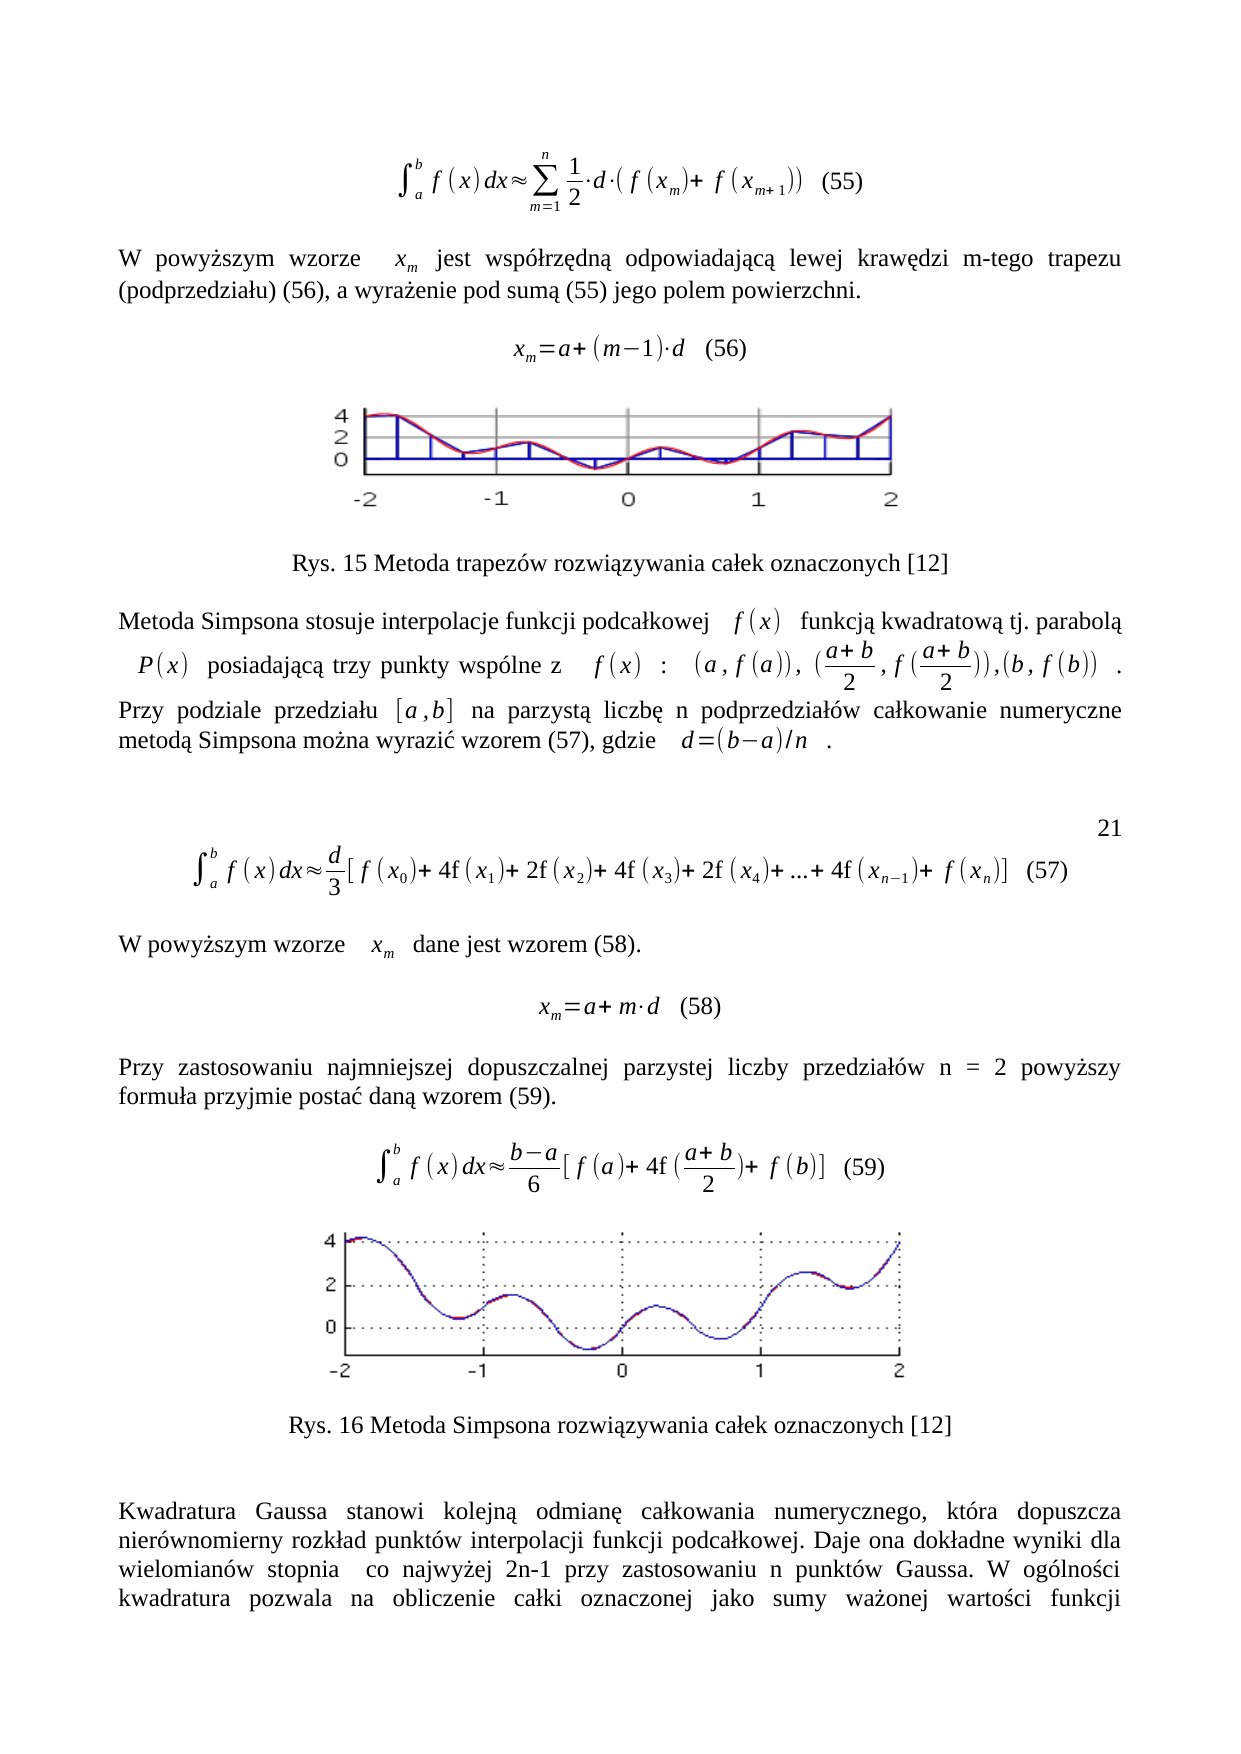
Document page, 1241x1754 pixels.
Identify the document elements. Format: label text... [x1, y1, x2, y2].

picture [312, 394, 919, 520]
text 21 [118, 813, 1122, 842]
text Przy zastosowaniu najmniejszej dopuszczalnej parzystej liczby przedziałów n = 2 powyższy formuła przyjmie postać daną wzorem (59). [118, 1052, 1122, 1109]
text W powyższym wzorze jest współrzędną odpowiadającą lewej krawędzi m-tego trapezu (podprzedziału) (56), a wyrażenie pod sumą (55) jego polem powierzchni. [118, 243, 1122, 304]
text (59) [118, 1138, 1122, 1197]
picture [318, 1226, 922, 1382]
text Metoda Simpsona stosuje interpolacje funkcji podcałkowejfunkcją kwadratową tj. parabolą posiadającą trzy punkty wspólne z : . Przy podziale przedziałuna parzystą liczbę n podprzedziałów całkowanie numeryczne metodą Simpsona można wyrazić wzorem (57), gdzie . [118, 606, 1122, 755]
text Kwadratura Gaussa stanowi kolejną odmianę całkowania numerycznego, która dopuszcza nierównomierny rozkład punktów interpolacji funkcji podcałkowej. Daje ona dokładne wyniki dla wielomianów stopnia co najwyżej 2n-1 przy zastosowaniu n punktów Gaussa. W ogólności kwadratura pozwala na obliczenie całki oznaczonej jako sumy ważonej wartości funkcji [118, 1496, 1122, 1611]
text (56) [118, 333, 1122, 365]
text (57) [118, 842, 1122, 901]
text (55) [118, 147, 1122, 214]
text W powyższym wzorze dane jest wzorem (58). [118, 929, 1122, 962]
text (58) [118, 991, 1122, 1023]
text Rys. 15 Metoda trapezów rozwiązywania całek oznaczonych [12] [118, 394, 1122, 577]
text Rys. 16 Metoda Simpsona rozwiązywania całek oznaczonych [12] [118, 1226, 1122, 1439]
